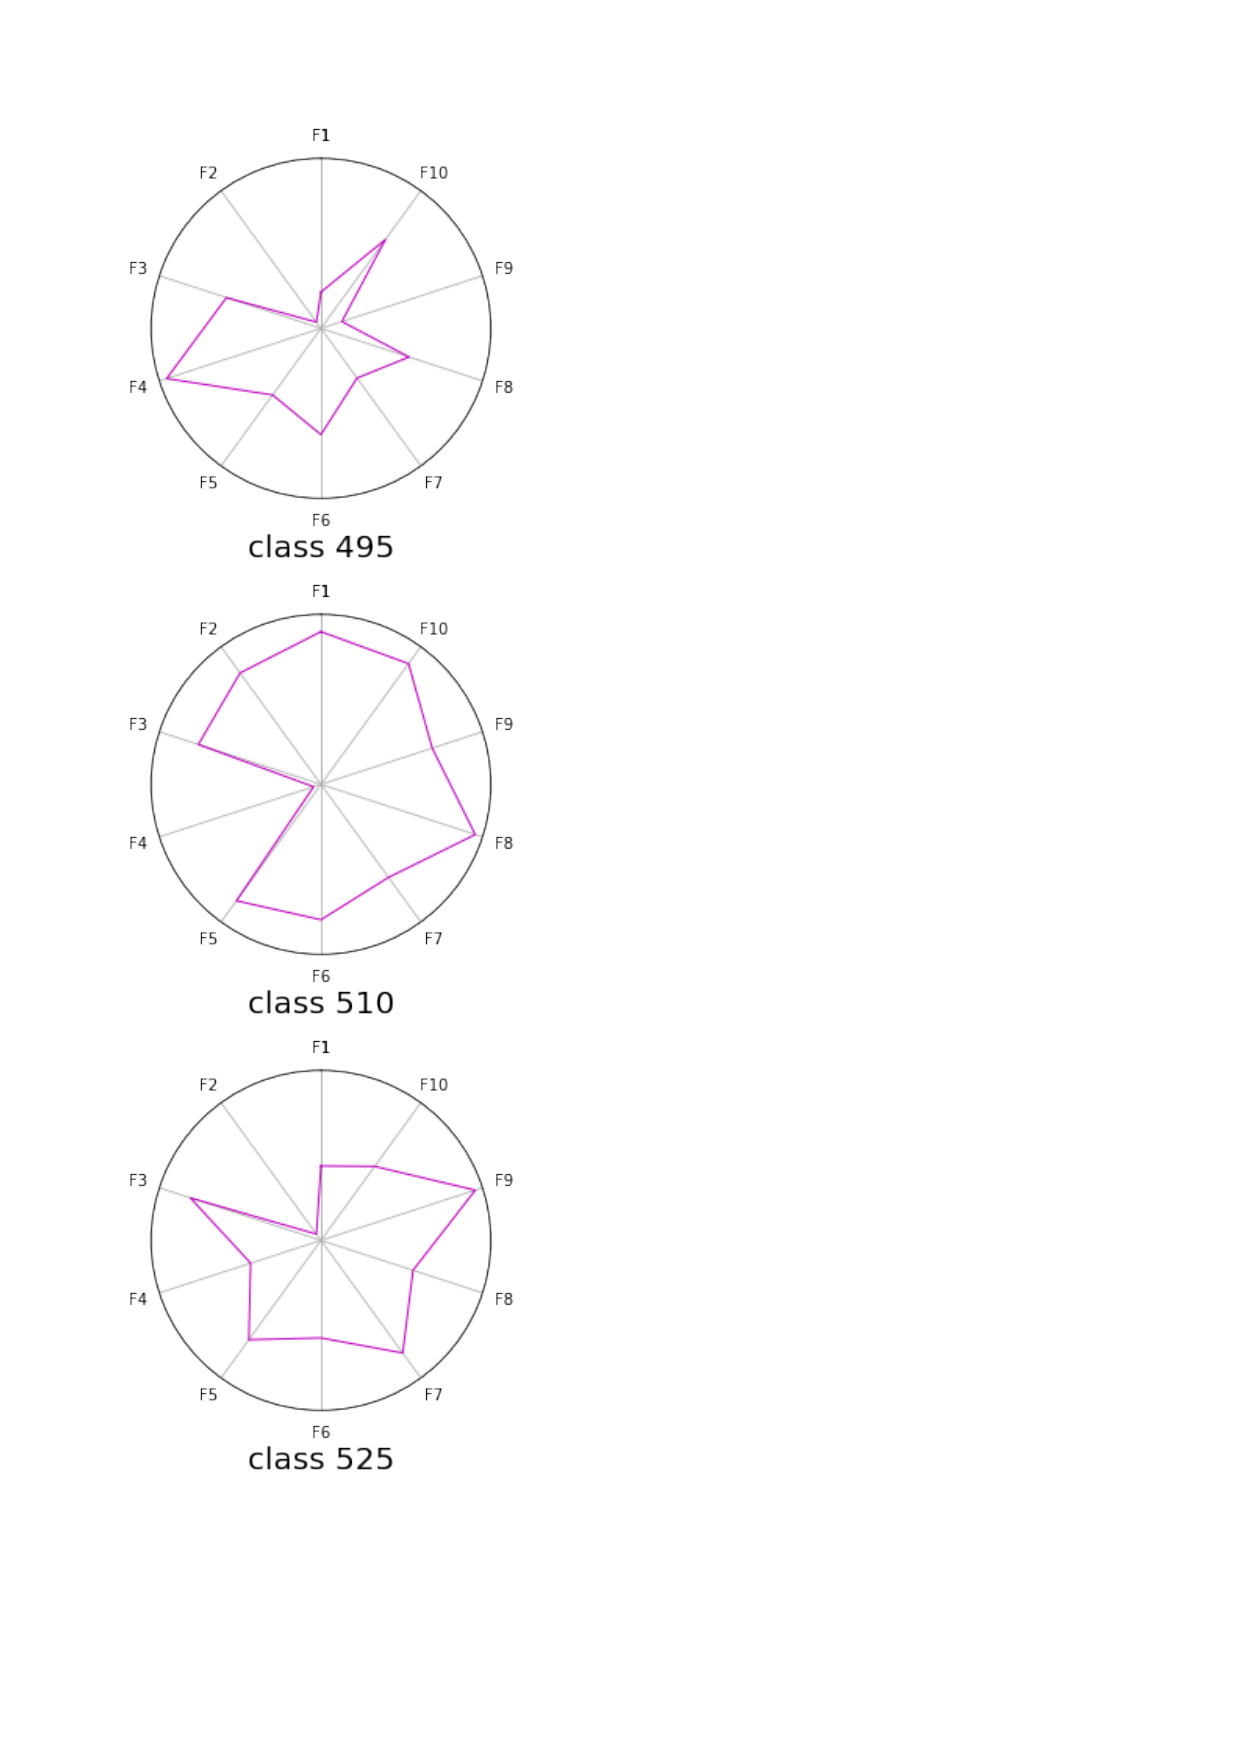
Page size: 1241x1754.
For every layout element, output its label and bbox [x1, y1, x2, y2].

picture [118, 118, 523, 1487]
